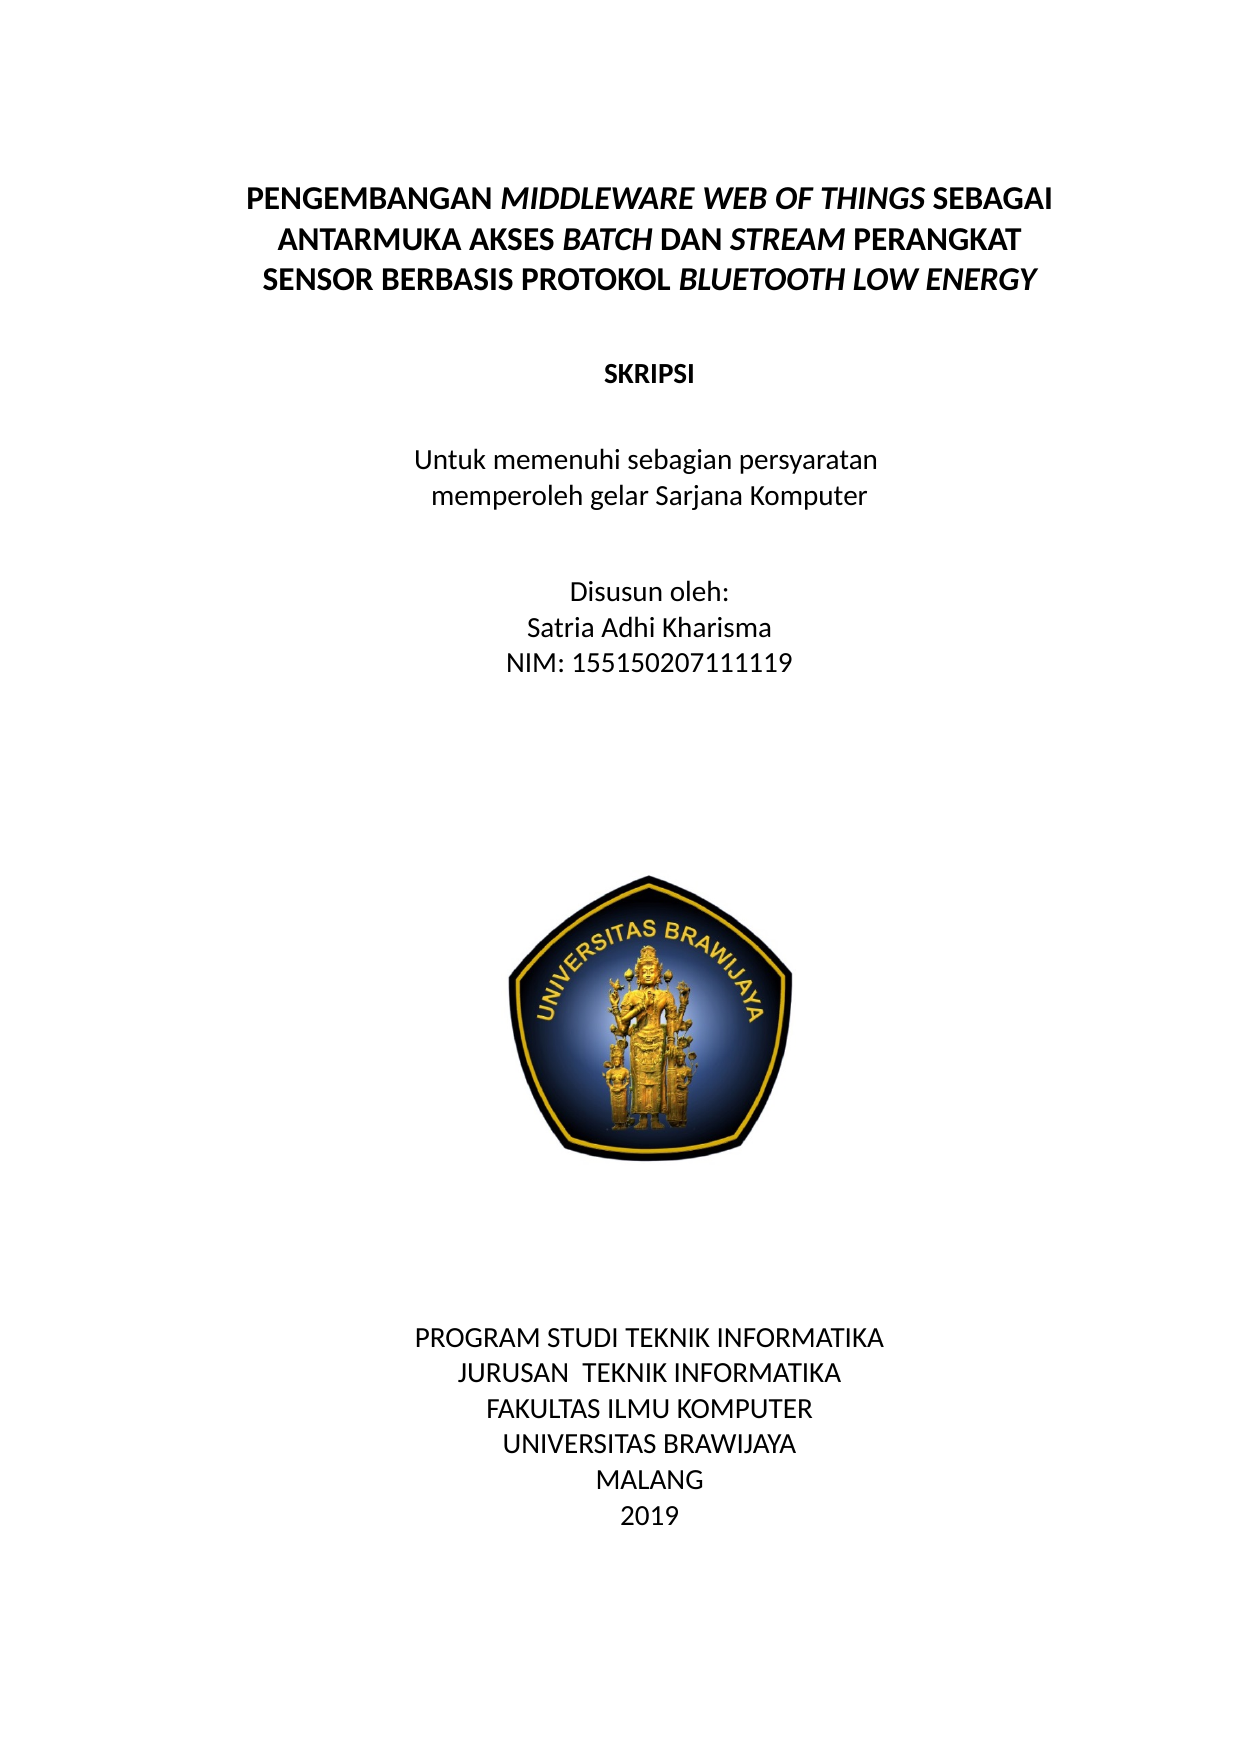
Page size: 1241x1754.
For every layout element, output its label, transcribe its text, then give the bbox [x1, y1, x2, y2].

text 2019 [236, 1497, 1063, 1532]
picture [501, 870, 797, 1167]
text MALANG [236, 1461, 1063, 1497]
text Untuk memenuhi sebagian persyaratan memperoleh gelar Sarjana Komputer [236, 441, 1063, 512]
text SKRIPSI [236, 355, 1063, 391]
text FAKULTAS ILMU KOMPUTER [236, 1390, 1063, 1426]
title PENGEMBANGAN MIDDLEWARE WEB OF THINGS SEBAGAI ANTARMUKA AKSES BATCH DAN STREAM PERANGKAT SENSOR BERBASIS PROTOKOL BLUETOOTH LOW ENERGY [236, 177, 1063, 299]
text Satria Adhi Kharisma [236, 609, 1063, 644]
text NIM: 155150207111119 [236, 644, 1063, 680]
text Disusun oleh: [236, 573, 1063, 609]
text PROGRAM STUDI TEKNIK INFORMATIKA [236, 1319, 1063, 1354]
text JURUSAN TEKNIK INFORMATIKA [236, 1354, 1063, 1390]
text UNIVERSITAS BRAWIJAYA [236, 1426, 1063, 1461]
